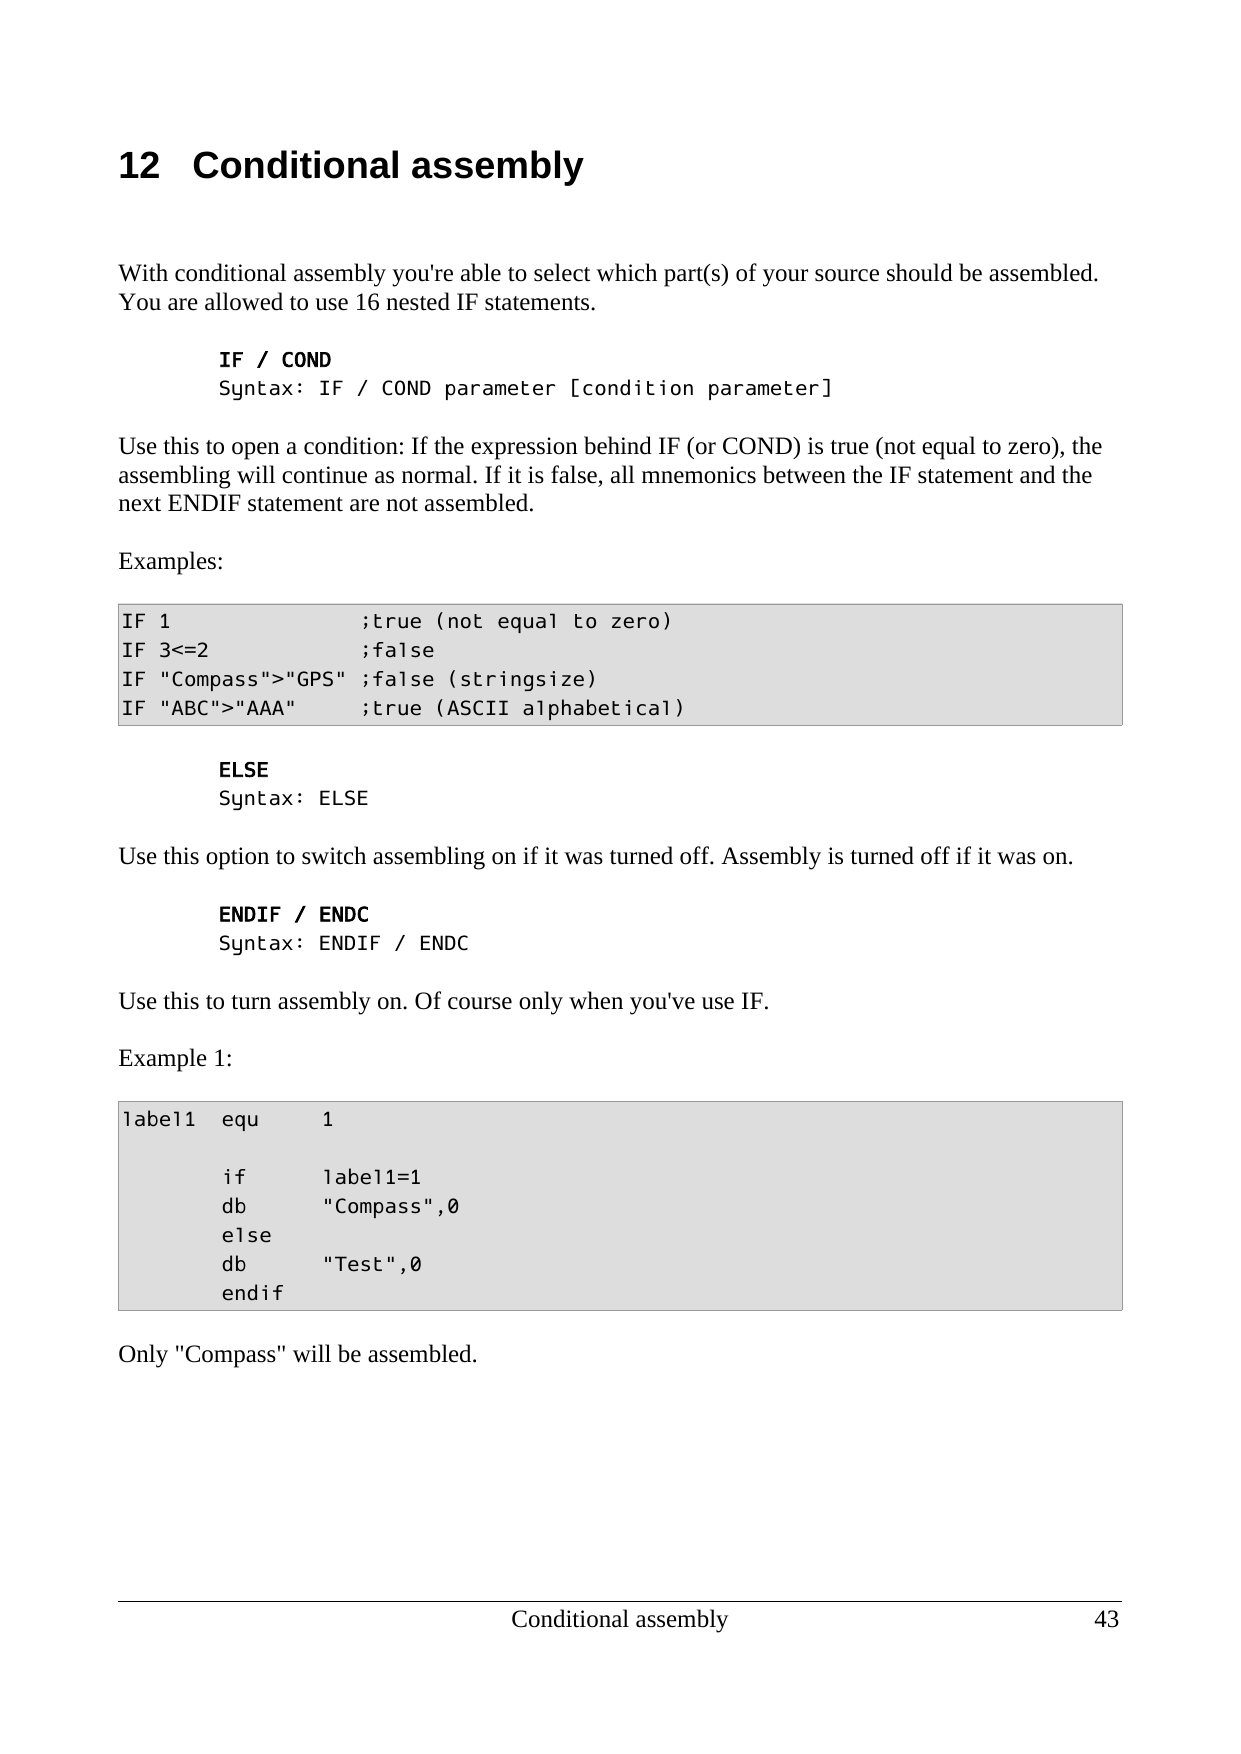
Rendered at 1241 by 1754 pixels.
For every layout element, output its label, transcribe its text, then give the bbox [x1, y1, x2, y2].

text Syntax: IF / COND parameter [condition parameter] [118, 373, 1122, 402]
text ENDIF / ENDC [118, 899, 1122, 928]
text Use this to turn assembly on. Of course only when you've use IF. [118, 986, 1122, 1014]
text Example 1: [118, 1043, 1122, 1072]
text Use this option to switch assembling on if it was turned off. Assembly is turned off if it was on. [118, 841, 1122, 870]
text With conditional assembly you're able to select which part(s) of your source should be assembled. You are allowed to use 16 nested IF statements. [118, 258, 1122, 316]
text label1 equ 1 if label1=1 db "Compass",0 else db "Test",0 endif [119, 1102, 1122, 1310]
text ELSE [118, 754, 1122, 783]
text IF / COND [118, 344, 1122, 373]
text Examples: [118, 546, 1122, 575]
text IF 1 ;true (not equal to zero) IF 3<=2 ;false IF "Compass">"GPS" ;false (stringsize) IF "ABC">"AAA" ;true (ASCII alphabetical) [119, 605, 1122, 725]
text Syntax: ENDIF / ENDC [118, 928, 1122, 957]
text Syntax: ELSE [118, 783, 1122, 812]
subtitle Conditional assembly [118, 143, 1122, 187]
text Use this to open a condition: If the expression behind IF (or COND) is true (not equal to zero), the assembling will continue as normal. If it is false, all mnemonics between the IF statement and the next ENDIF statement are not assembled. [118, 431, 1122, 517]
text Only "Compass" will be assembled. [118, 1339, 1122, 1367]
